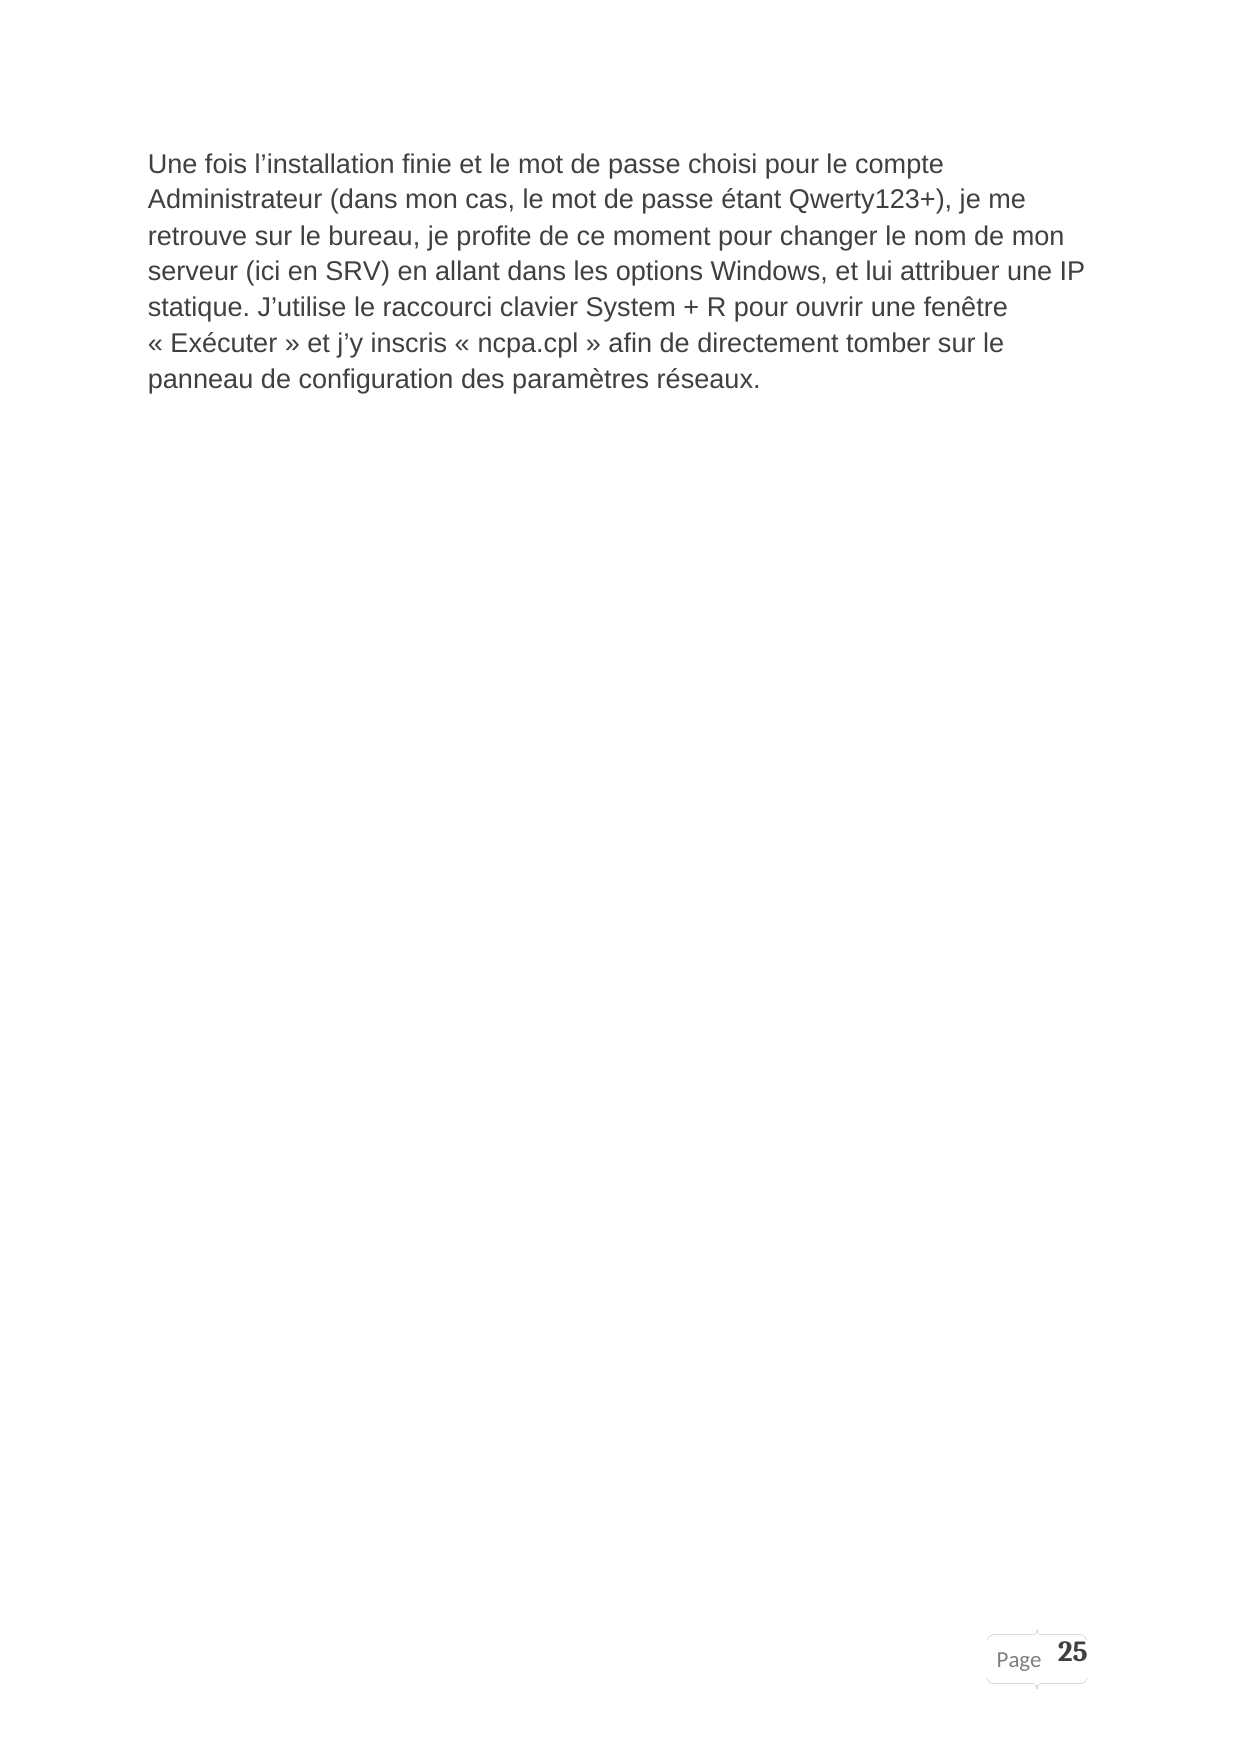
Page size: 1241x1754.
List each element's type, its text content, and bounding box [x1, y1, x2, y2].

text Une fois l’installation finie et le mot de passe choisi pour le compte Administrateur (dans mon cas, le mot de passe étant Qwerty123+), je me retrouve sur le bureau, je profite de ce moment pour changer le nom de mon serveur (ici en SRV) en allant dans les options Windows, et lui attribuer une IP statique. J’utilise le raccourci clavier System + R pour ouvrir une fenêtre « Exécuter » et j’y inscris « ncpa.cpl » afin de directement tomber sur le panneau de configuration des paramètres réseaux. [148, 148, 1093, 394]
